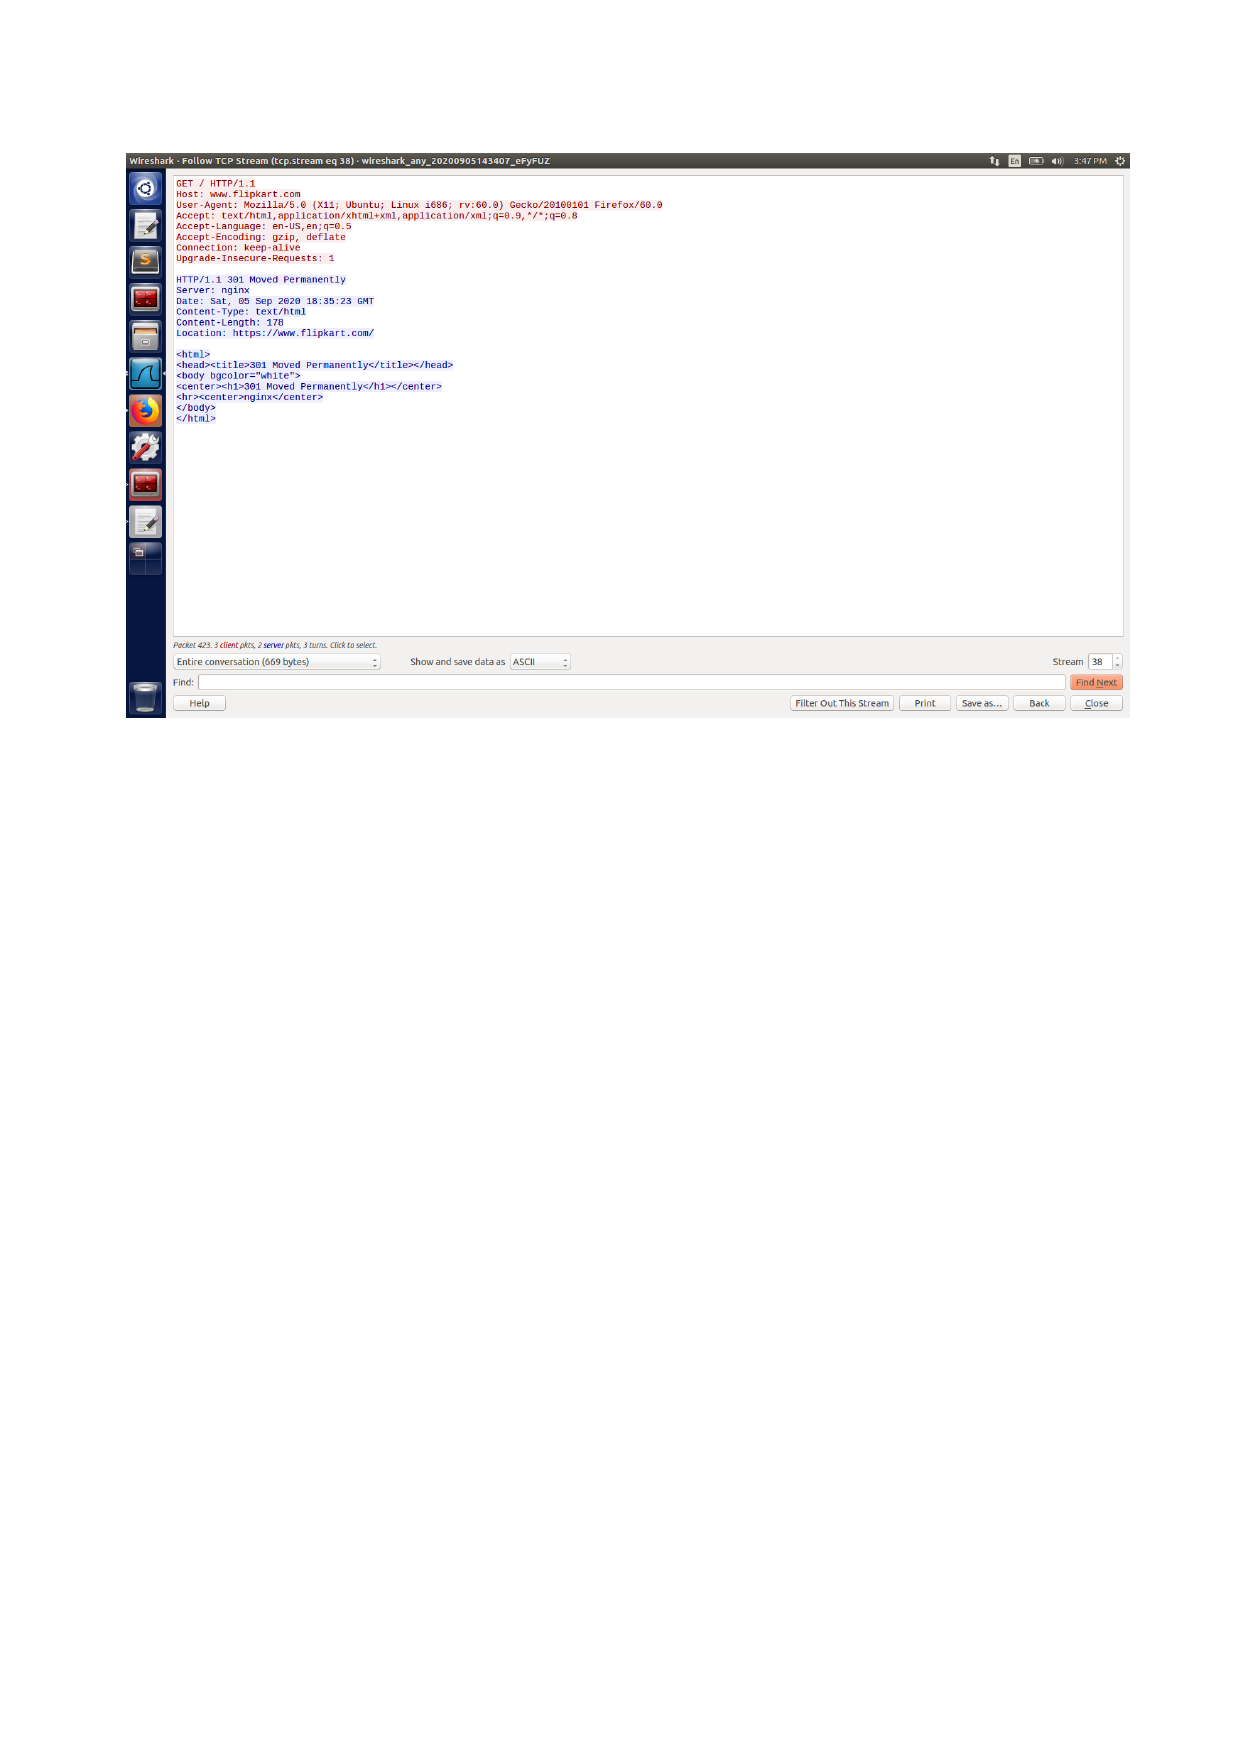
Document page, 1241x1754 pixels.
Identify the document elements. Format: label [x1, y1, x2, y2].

picture [126, 153, 1130, 718]
